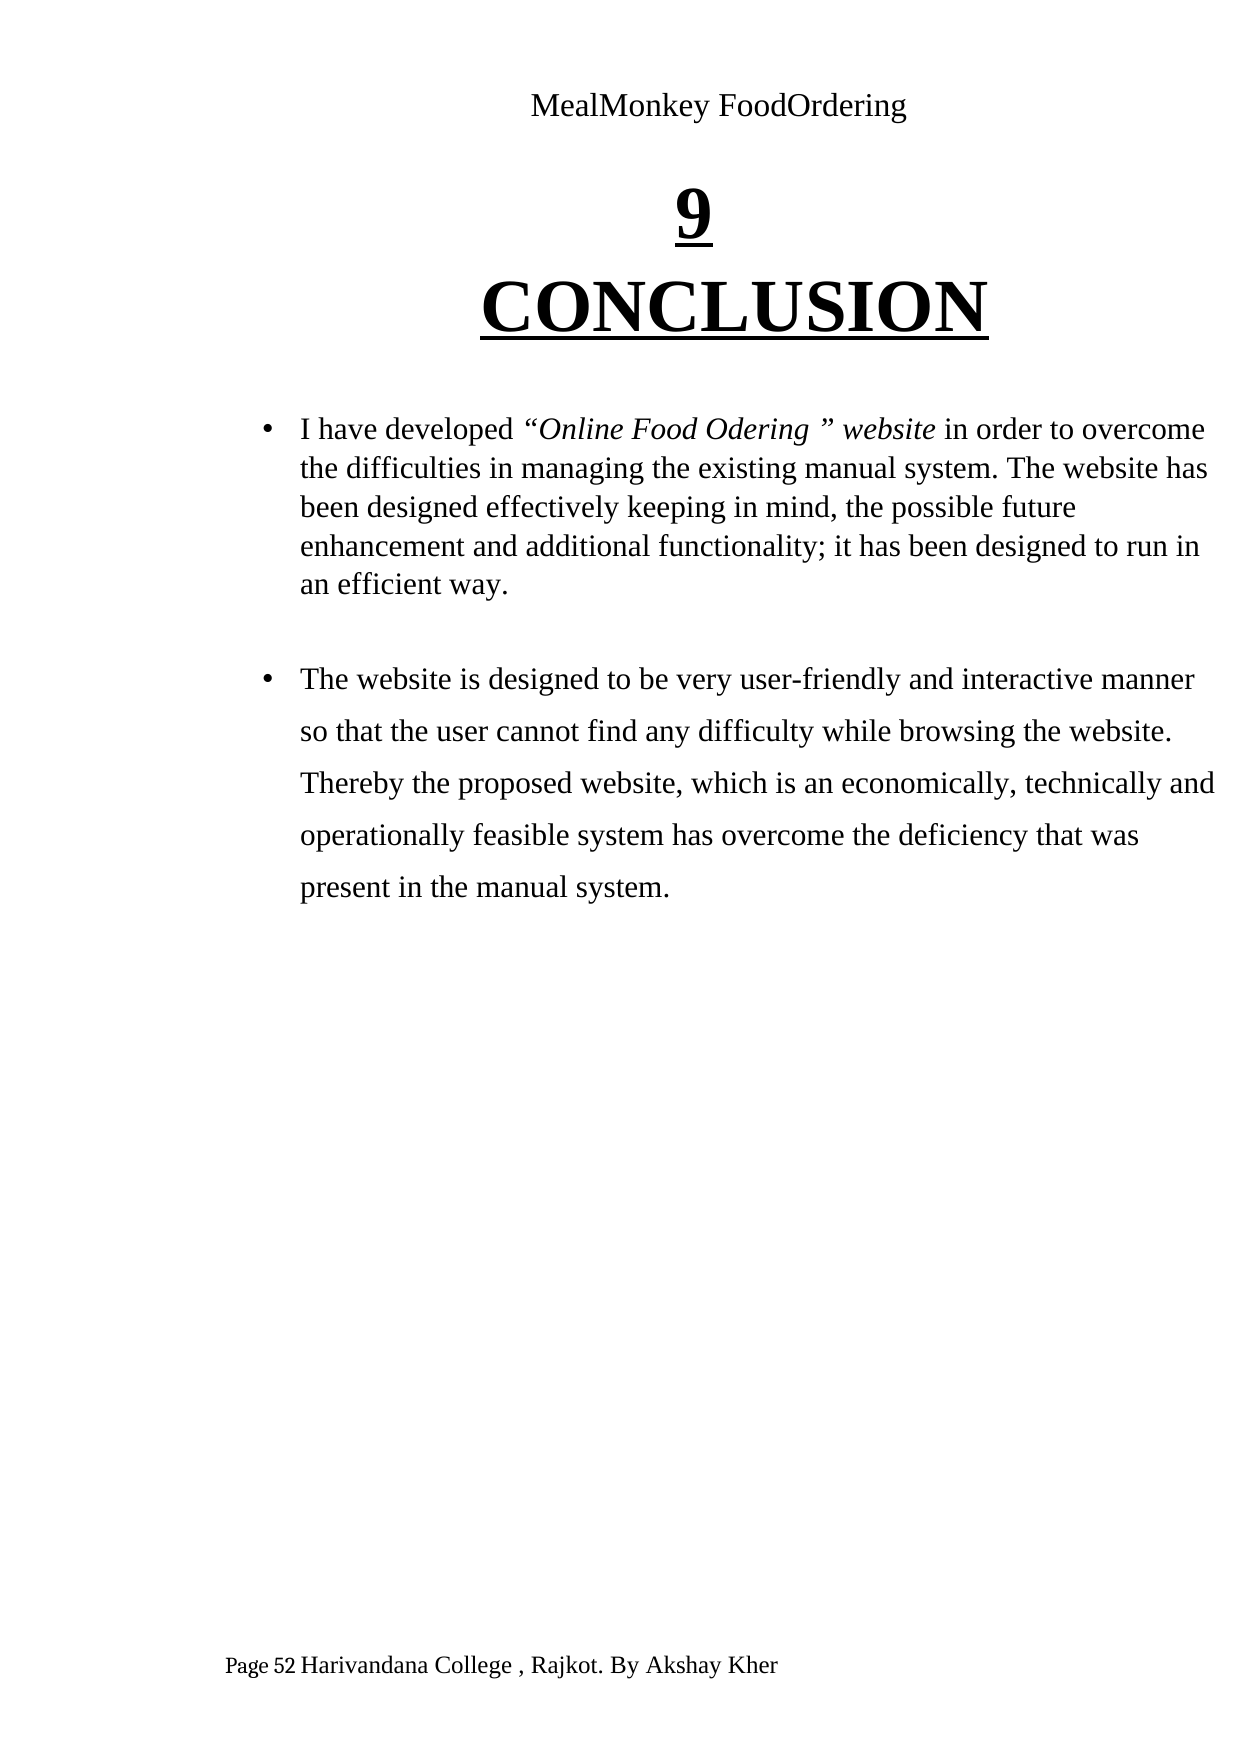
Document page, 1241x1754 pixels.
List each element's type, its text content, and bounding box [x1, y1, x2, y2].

text 9 [150, 168, 1227, 255]
list The website is designed to be very user-friendly and interactive manner so that the user cannot find any difficulty while browsing the website. Thereby the proposed website, which is an economically, technically and operationally feasible system has overcome the deficiency that was present in the manual system. [262, 660, 1227, 904]
text CONCLUSION [150, 262, 988, 348]
list I have developed “Online Food Odering ” website in order to overcome the difficulties in managing the existing manual system. The website has been designed effectively keeping in mind, the possible future enhancement and additional functionality; it has been designed to run in an efficient way. [262, 411, 1227, 602]
